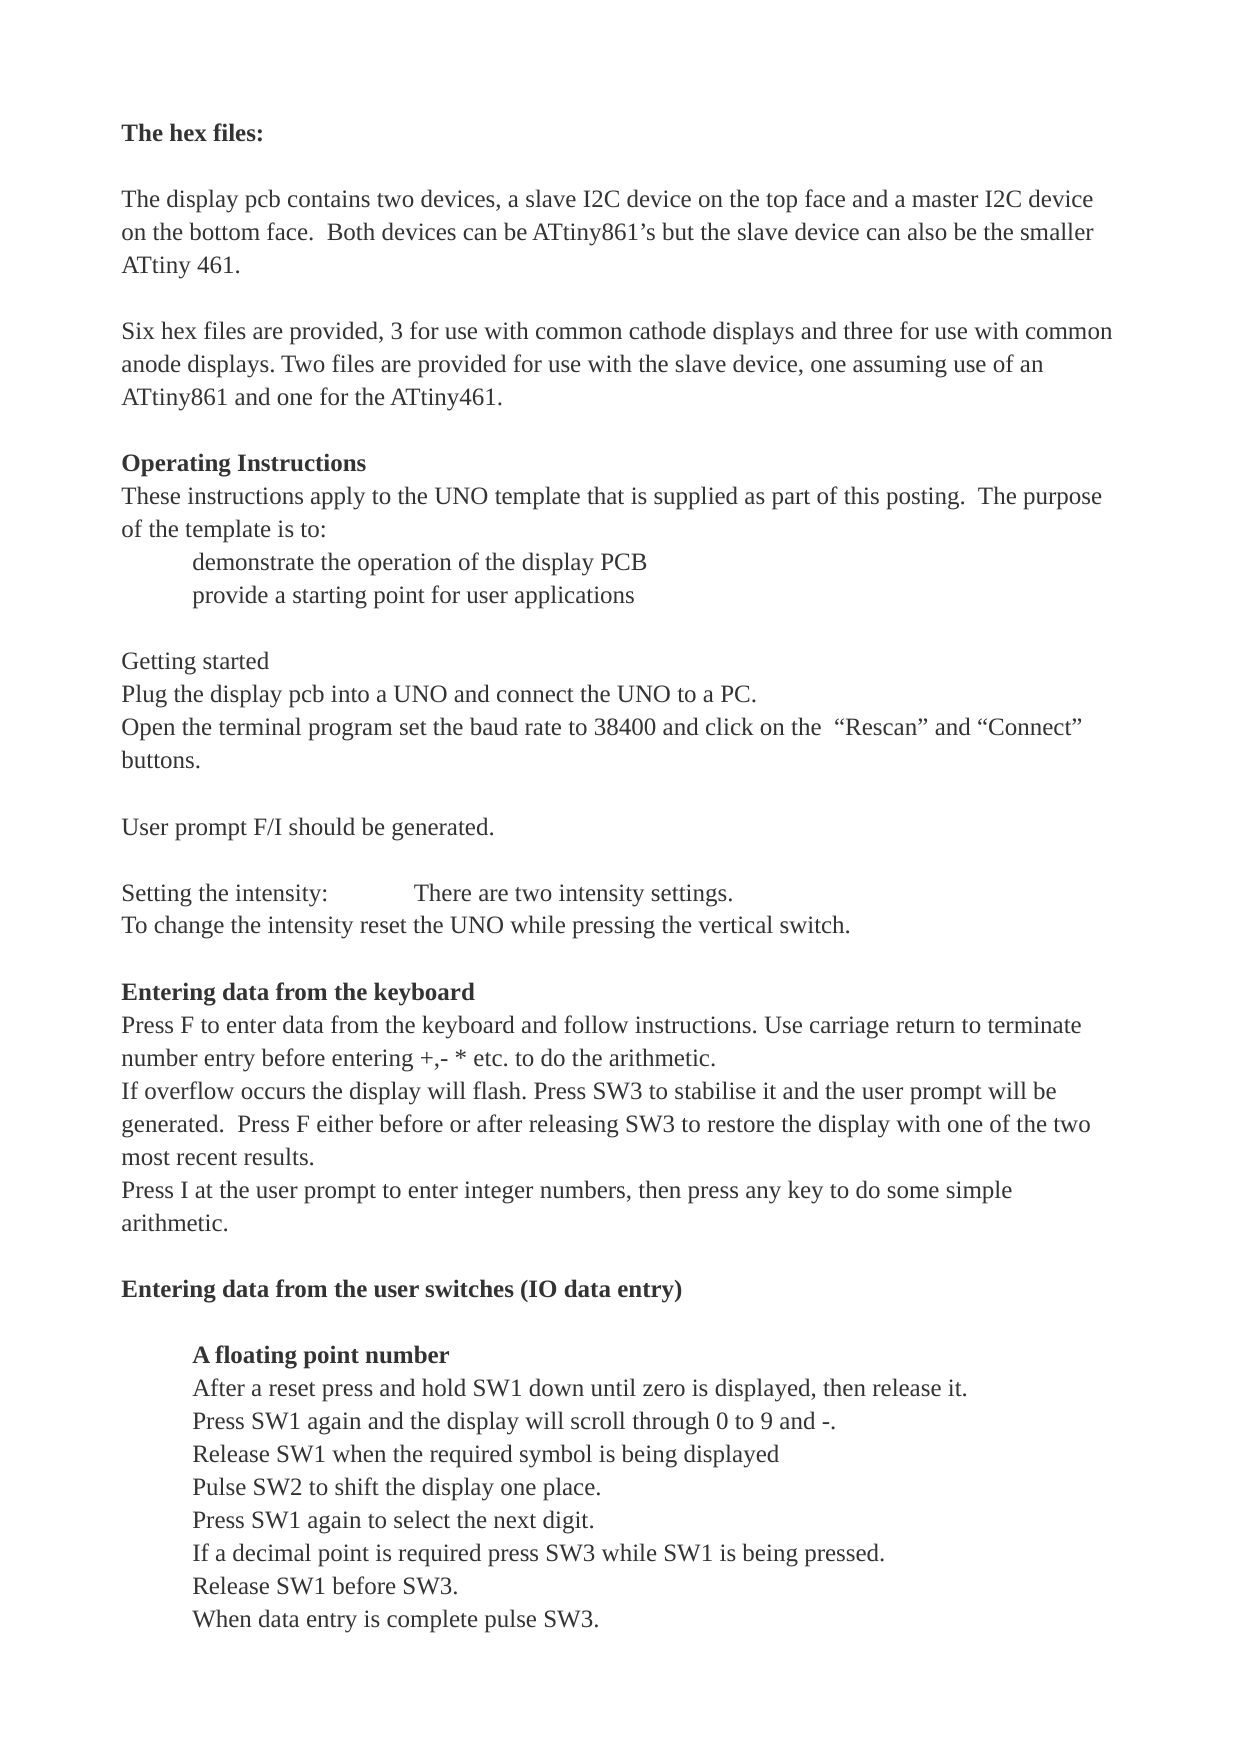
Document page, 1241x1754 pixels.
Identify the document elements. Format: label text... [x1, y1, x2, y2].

text To change the intensity reset the UNO while pressing the vertical switch. [119, 911, 1122, 939]
text If overflow occurs the display will flash. Press SW3 to stabilise it and the user prompt will be generated. Press F either before or after releasing SW3 to restore the display with one of the two most recent results. [119, 1076, 1122, 1171]
text The display pcb contains two devices, a slave I2C device on the top face and a master I2C device on the bottom face. Both devices can be ATtiny861’s but the slave device can also be the smaller ATtiny 461. [119, 184, 1122, 279]
text After a reset press and hold SW1 down until zero is displayed, then release it. [119, 1373, 1122, 1402]
text Release SW1 when the required symbol is being displayed [119, 1439, 1122, 1468]
text Press SW1 again and the display will scroll through 0 to 9 and -. [119, 1406, 1122, 1435]
text demonstrate the operation of the display PCB [119, 547, 1122, 576]
text If a decimal point is required press SW3 while SW1 is being pressed. [119, 1538, 1122, 1567]
text Pulse SW2 to shift the display one place. [119, 1472, 1122, 1501]
text Getting started [119, 646, 1122, 675]
text Press F to enter data from the keyboard and follow instructions. Use carriage return to terminate number entry before entering +,- * etc. to do the arithmetic. [119, 1010, 1122, 1071]
text When data entry is complete pulse SW3. [119, 1604, 1122, 1633]
text User prompt F/I should be generated. [119, 812, 1122, 840]
text Setting the intensity: There are two intensity settings. [119, 878, 1122, 906]
text Six hex files are provided, 3 for use with common cathode displays and three for use with common anode displays. Two files are provided for use with the slave device, one assuming use of an ATtiny861 and one for the ATtiny461. [119, 316, 1122, 411]
text Press SW1 again to select the next digit. [119, 1505, 1122, 1534]
text A floating point number [119, 1340, 1122, 1369]
text provide a starting point for user applications [119, 580, 1122, 609]
text The hex files: [119, 118, 1122, 147]
text Press I at the user prompt to enter integer numbers, then press any key to do some simple arithmetic. [119, 1175, 1122, 1237]
text Operating Instructions [119, 448, 1122, 477]
text Plug the display pcb into a UNO and connect the UNO to a PC. [119, 679, 1122, 708]
text Open the terminal program set the baud rate to 38400 and click on the “Rescan” and “Connect” buttons. [119, 712, 1122, 774]
text Entering data from the keyboard [119, 977, 1122, 1005]
text Release SW1 before SW3. [119, 1571, 1122, 1600]
text Entering data from the user switches (IO data entry) [119, 1274, 1122, 1303]
text These instructions apply to the UNO template that is supplied as part of this posting. The purpose of the template is to: [119, 481, 1122, 543]
